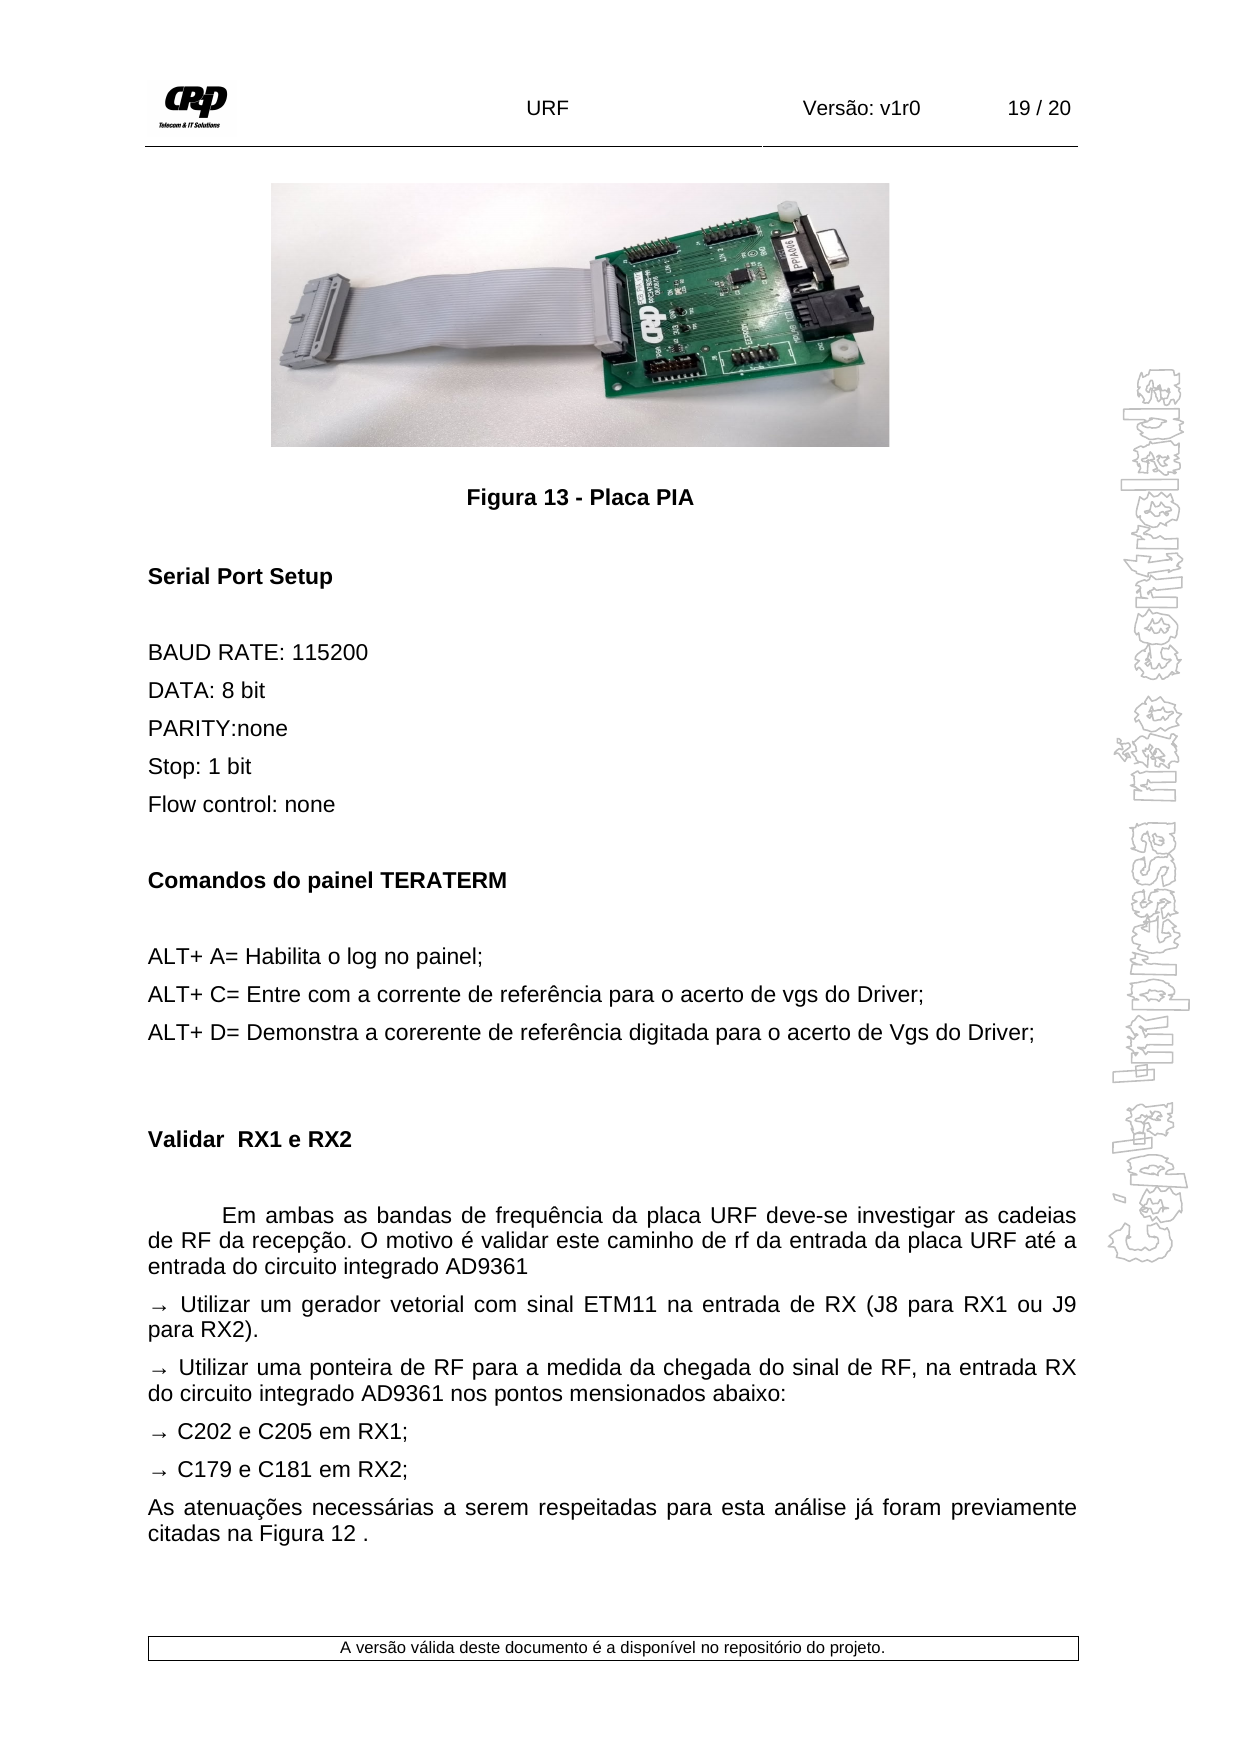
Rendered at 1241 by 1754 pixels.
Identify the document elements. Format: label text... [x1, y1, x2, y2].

text ALT+ A= Habilita o log no painel; [148, 944, 1078, 969]
text PARITY:none [148, 716, 1078, 741]
subtitle Comandos do painel TERATERM [148, 868, 1078, 893]
text DATA: 8 bit [148, 678, 1078, 703]
text → C202 e C205 em RX1; [148, 1419, 1078, 1444]
text → C179 e C181 em RX2; [148, 1457, 1078, 1482]
text ALT+ C= Entre com a corrente de referência para o acerto de vgs do Driver; [148, 982, 1078, 1007]
text Flow control: none [148, 792, 1078, 817]
subtitle Serial Port Setup [148, 564, 1078, 589]
text As atenuações necessárias a serem respeitadas para esta análise já foram previamente citadas na Figura 12 . [148, 1495, 1078, 1546]
text Em ambas as bandas de frequência da placa URF deve-se investigar as cadeias de RF da recepção. O motivo é validar este caminho de rf da entrada da placa URF até a entrada do circuito integrado AD9361 [148, 1202, 1078, 1279]
text ALT+ D= Demonstra a corerente de referência digitada para o acerto de Vgs do Driver; [148, 1020, 1078, 1045]
picture [147, 80, 237, 137]
text BAUD RATE: 115200 [148, 640, 1078, 665]
subtitle Validar RX1 e RX2 [148, 1126, 1078, 1152]
text → Utilizar um gerador vetorial com sinal ETM11 na entrada de RX (J8 para RX1 ou J9 para RX2). [148, 1292, 1078, 1343]
text Figura 13 - Placa PIA [253, 485, 907, 510]
text → Utilizar uma ponteira de RF para a medida da chegada do sinal de RF, na entrada RX do circuito integrado AD9361 nos pontos mensionados abaixo: [148, 1355, 1078, 1406]
text Stop: 1 bit [148, 754, 1078, 779]
